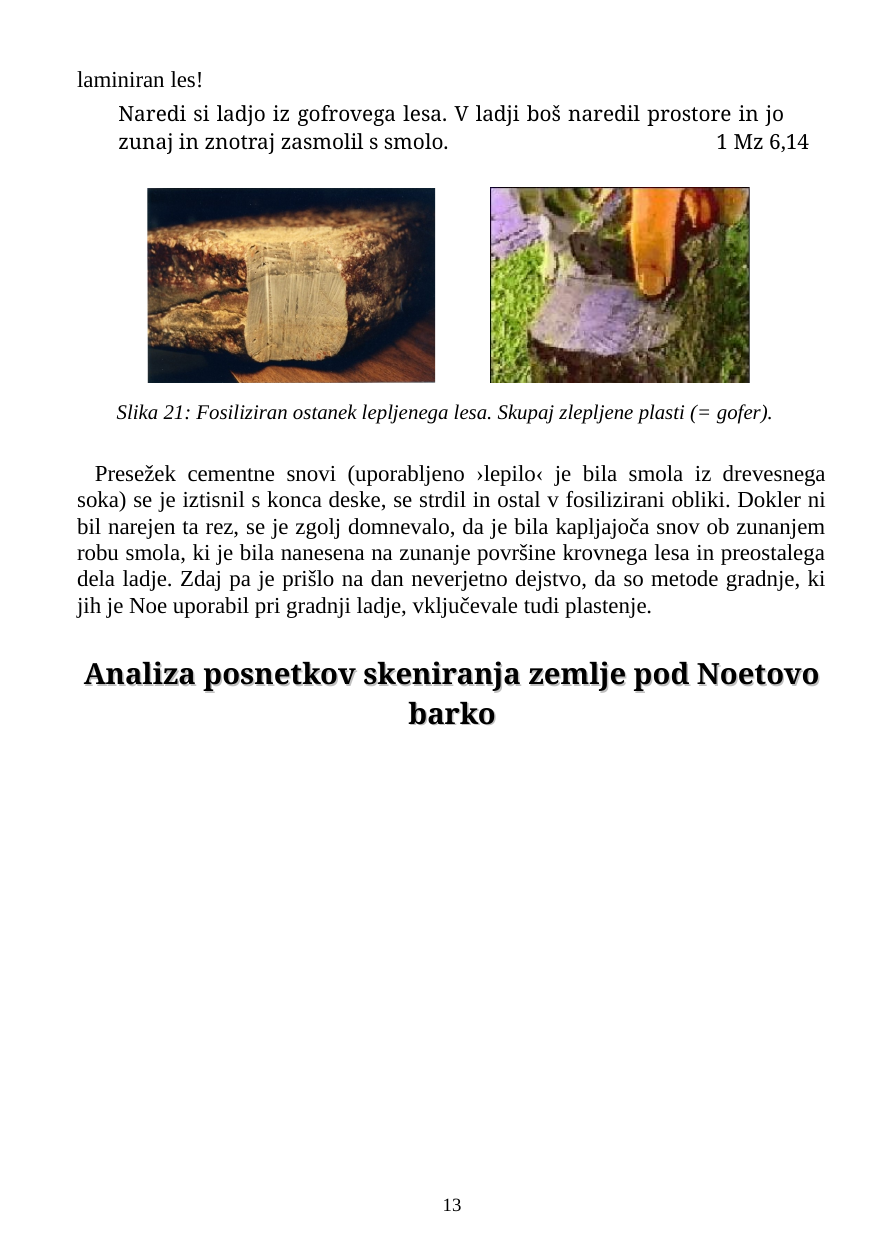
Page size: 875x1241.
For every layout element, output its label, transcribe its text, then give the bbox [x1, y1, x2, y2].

picture [490, 187, 750, 383]
subtitle Analiza posnetkov skeniranja zemlje pod Noetovo barko [77, 653, 827, 733]
text Naredi si ladjo iz gofrovega lesa. V ladji boš naredil prostore in jo zunaj in znotraj zasmolil s smolo. 1 Mz 6,14 [118, 99, 785, 156]
text Slika 21: Fosiliziran ostanek lepljenega lesa. Skupaj zlepljene plasti (= gofer). [71, 181, 818, 424]
picture [147, 188, 436, 383]
text Presežek cementne snovi (uporabljeno ›lepilo‹ je bila smola iz drevesnega soka) se je iztisnil s konca deske, se strdil in ostal v fosilizirani obliki. Dokler ni bil narejen ta rez, se je zgolj domnevalo, da je bila kapljajoča snov ob zunanjem robu smola, ki je bila nanesena na zunanje površine krovnega lesa in preostalega dela ladje. Zdaj pa je prišlo na dan neverjetno dejstvo, da so metode gradnje, ki jih je Noe uporabil pri gradnji ladje, vključevale tudi plastenje. [71, 167, 827, 618]
text laminiran les! [77, 66, 827, 93]
